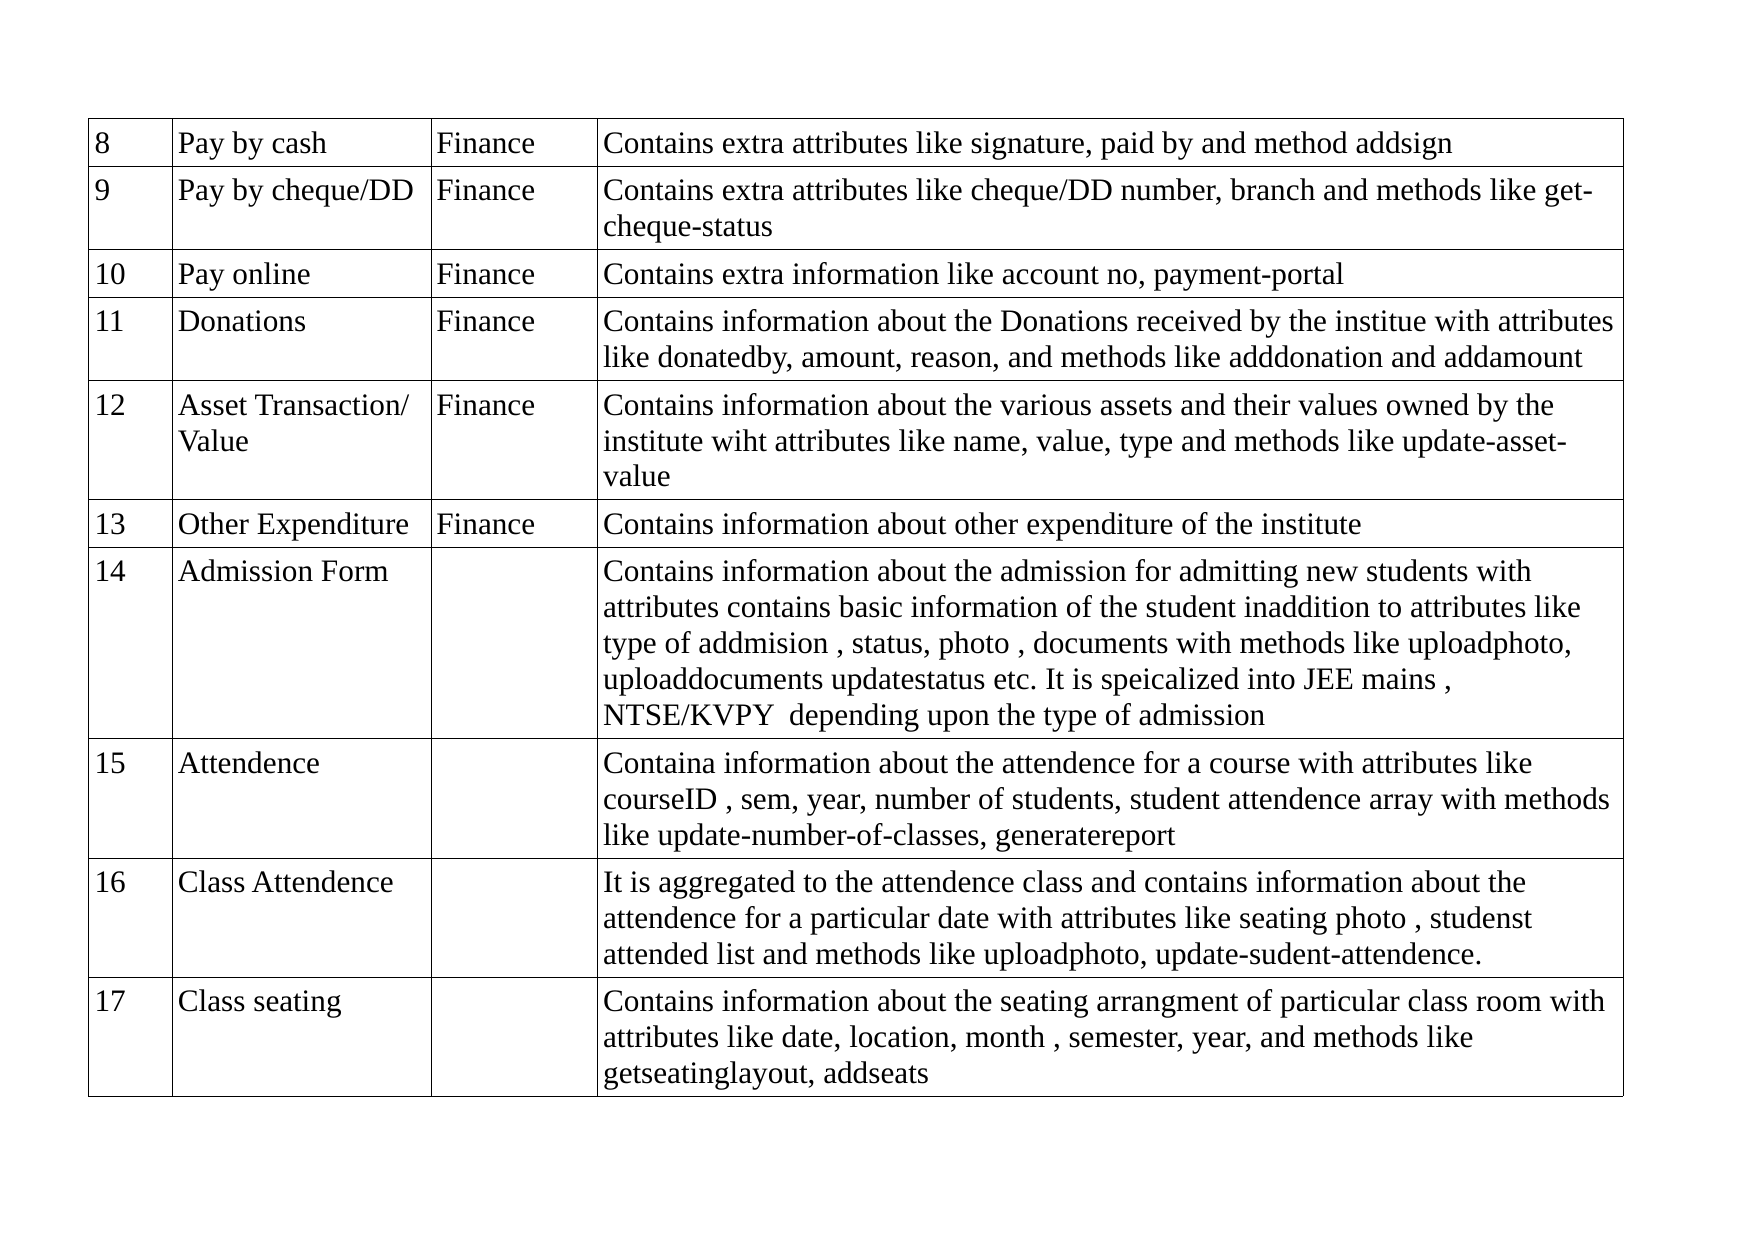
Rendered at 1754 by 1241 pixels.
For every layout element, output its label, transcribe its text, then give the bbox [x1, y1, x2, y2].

table_cell 10 [89, 250, 172, 297]
table_cell Class seating [173, 978, 431, 1096]
table_cell Contains extra attributes like signature, paid by and method addsign [598, 119, 1623, 166]
table_cell 14 [89, 548, 172, 738]
table_cell Contains information about other expenditure of the institute [598, 500, 1623, 547]
table_cell Finance [432, 167, 597, 249]
table_cell Contains extra information like account no, payment-portal [598, 250, 1623, 297]
table_cell It is aggregated to the attendence class and contains information about the attendence for a particular date with attributes like seating photo , studenst attended list and methods like uploadphoto, update-sudent-attendence. [598, 859, 1623, 977]
table_cell [432, 978, 597, 1096]
table_cell 16 [89, 859, 172, 977]
table_cell 13 [89, 500, 172, 547]
table_cell Finance [432, 250, 597, 297]
table_cell Contains information about the admission for admitting new students with attributes contains basic information of the student inaddition to attributes like type of addmision , status, photo , documents with methods like uploadphoto, uploaddocuments updatestatus etc. It is speicalized into JEE mains , NTSE/KVPY depending upon the type of admission [598, 548, 1623, 738]
table_cell Contains information about the various assets and their values owned by the institute wiht attributes like name, value, type and methods like update-asset-value [598, 381, 1623, 499]
table_cell [432, 739, 597, 857]
table_cell 8 [89, 119, 172, 166]
table_cell Contains extra attributes like cheque/DD number, branch and methods like get-cheque-status [598, 167, 1623, 249]
table_cell [432, 859, 597, 977]
table_cell Pay by cash [173, 119, 431, 166]
table_cell [432, 548, 597, 738]
table_cell Class Attendence [173, 859, 431, 977]
table_cell Pay online [173, 250, 431, 297]
table_cell Finance [432, 381, 597, 499]
table_cell Attendence [173, 739, 431, 857]
table_cell Containa information about the attendence for a course with attributes like courseID , sem, year, number of students, student attendence array with methods like update-number-of-classes, generatereport [598, 739, 1623, 857]
table_cell Donations [173, 298, 431, 380]
table_cell 11 [89, 298, 172, 380]
table_cell Contains information about the seating arrangment of particular class room with attributes like date, location, month , semester, year, and methods like getseatinglayout, addseats [598, 978, 1623, 1096]
table_cell 17 [89, 978, 172, 1096]
table_cell Pay by cheque/DD [173, 167, 431, 249]
table_cell Finance [432, 119, 597, 166]
table_cell Finance [432, 298, 597, 380]
table_cell Admission Form [173, 548, 431, 738]
table_cell Asset Transaction/ Value [173, 381, 431, 499]
table_cell 12 [89, 381, 172, 499]
table_cell 15 [89, 739, 172, 857]
table_cell Other Expenditure [173, 500, 431, 547]
table_cell Finance [432, 500, 597, 547]
table_cell 9 [89, 167, 172, 249]
table_cell Contains information about the Donations received by the institue with attributes like donatedby, amount, reason, and methods like adddonation and addamount [598, 298, 1623, 380]
